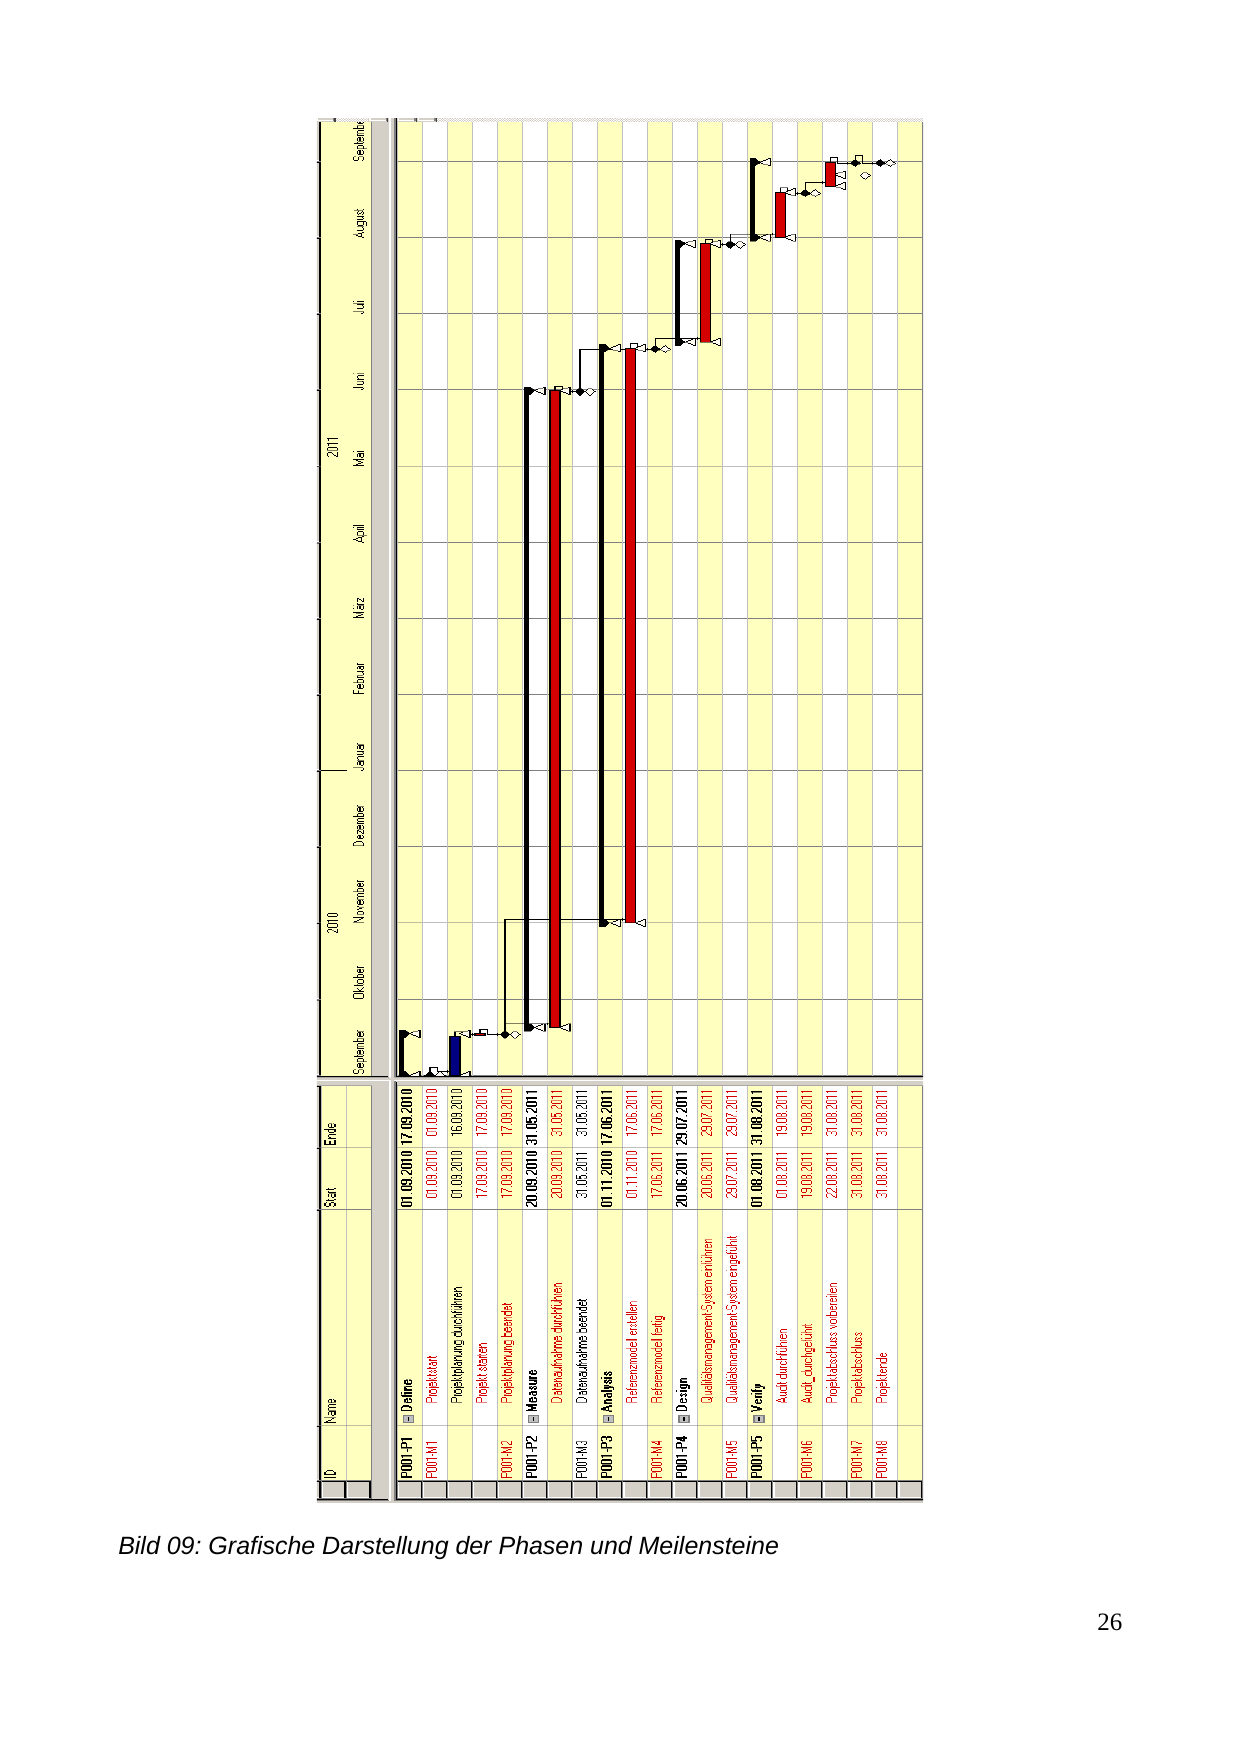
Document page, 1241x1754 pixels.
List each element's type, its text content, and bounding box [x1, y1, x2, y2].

text Bild 09: Grafische Darstellung der Phasen und Meilensteine [118, 1531, 1122, 1560]
picture [316, 118, 924, 1503]
